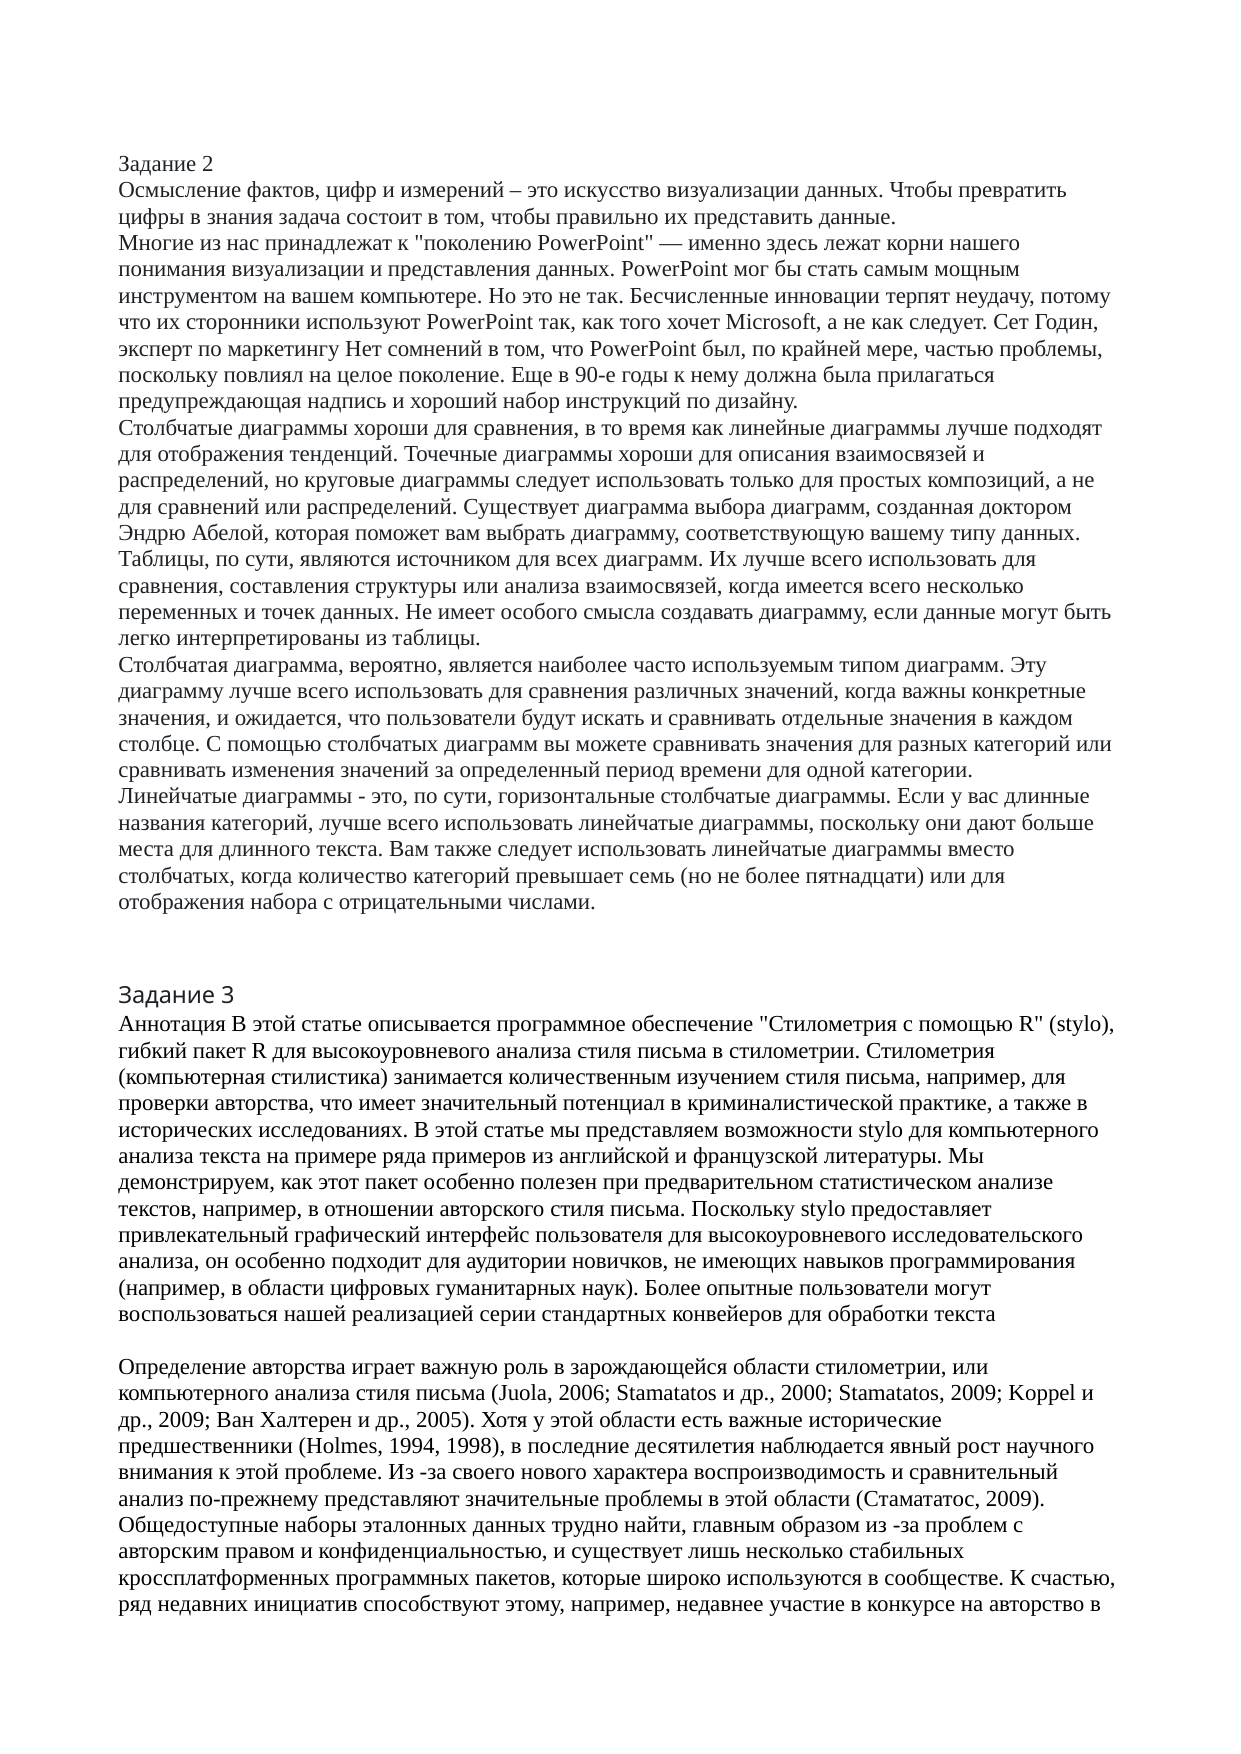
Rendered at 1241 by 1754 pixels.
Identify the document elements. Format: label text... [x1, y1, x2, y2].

text Столбчатая диаграмма, вероятно, является наиболее часто используемым типом диаграмм. Эту диаграмму лучше всего использовать для сравнения различных значений, когда важны конкретные значения, и ожидается, что пользователи будут искать и сравнивать отдельные значения в каждом столбце. С помощью столбчатых диаграмм вы можете сравнивать значения для разных категорий или сравнивать изменения значений за определенный период времени для одной категории. [118, 651, 1122, 783]
text Аннотация В этой статье описывается программное обеспечение "Стилометрия с помощью R" (stylo), гибкий пакет R для высокоуровневого анализа стиля письма в стилометрии. Стилометрия (компьютерная стилистика) занимается количественным изучением стиля письма, например, для проверки авторства, что имеет значительный потенциал в криминалистической практике, а также в исторических исследованиях. В этой статье мы представляем возможности stylo для компьютерного анализа текста на примере ряда примеров из английской и французской литературы. Мы демонстрируем, как этот пакет особенно полезен при предварительном статистическом анализе текстов, например, в отношении авторского стиля письма. Поскольку stylo предоставляет привлекательный графический интерфейс пользователя для высокоуровневого исследовательского анализа, он особенно подходит для аудитории новичков, не имеющих навыков программирования (например, в области цифровых гуманитарных наук). Более опытные пользователи могут воспользоваться нашей реализацией серии стандартных конвейеров для обработки текста [118, 1010, 1122, 1327]
text Линейчатые диаграммы - это, по сути, горизонтальные столбчатые диаграммы. Если у вас длинные названия категорий, лучше всего использовать линейчатые диаграммы, поскольку они дают больше места для длинного текста. Вам также следует использовать линейчатые диаграммы вместо столбчатых, когда количество категорий превышает семь (но не более пятнадцати) или для отображения набора с отрицательными числами. [118, 783, 1122, 914]
text Определение авторства играет важную роль в зарождающейся области стилометрии, или компьютерного анализа стиля письма (Juola, 2006; Stamatatos и др., 2000; Stamatatos, 2009; Koppel и др., 2009; Ван Халтерен и др., 2005). Хотя у этой области есть важные исторические предшественники (Holmes, 1994, 1998), в последние десятилетия наблюдается явный рост научного внимания к этой проблеме. Из -за своего нового характера воспроизводимость и сравнительный анализ по-прежнему представляют значительные проблемы в этой области (Стамататос, 2009). Общедоступные наборы эталонных данных трудно найти, главным образом из -за проблем с авторским правом и конфиденциальностью, и существует лишь несколько стабильных кроссплатформенных программных пакетов, которые широко используются в сообществе. К счастью, ряд недавних инициатив способствуют этому, например, недавнее участие в конкурсе на авторство в [118, 1353, 1122, 1616]
text Столбчатые диаграммы хороши для сравнения, в то время как линейные диаграммы лучше подходят для отображения тенденций. Точечные диаграммы хороши для описания взаимосвязей и распределений, но круговые диаграммы следует использовать только для простых композиций, а не для сравнений или распределений. Существует диаграмма выбора диаграмм, созданная доктором Эндрю Абелой, которая поможет вам выбрать диаграмму, соответствующую вашему типу данных. [118, 414, 1122, 545]
text Задание 3 [118, 978, 1122, 1010]
text Многие из нас принадлежат к "поколению PowerPoint" — именно здесь лежат корни нашего понимания визуализации и представления данных. PowerPoint мог бы стать самым мощным инструментом на вашем компьютере. Но это не так. Бесчисленные инновации терпят неудачу, потому что их сторонники используют PowerPoint так, как того хочет Microsoft, а не как следует. Сет Годин, эксперт по маркетингу Нет сомнений в том, что PowerPoint был, по крайней мере, частью проблемы, поскольку повлиял на целое поколение. Еще в 90-е годы к нему должна была прилагаться предупреждающая надпись и хороший набор инструкций по дизайну. [118, 229, 1122, 414]
text Таблицы, по сути, являются источником для всех диаграмм. Их лучше всего использовать для сравнения, составления структуры или анализа взаимосвязей, когда имеется всего несколько переменных и точек данных. Не имеет особого смысла создавать диаграмму, если данные могут быть легко интерпретированы из таблицы. [118, 545, 1122, 651]
text Задание 2 [118, 150, 1122, 176]
text Осмысление фактов, цифр и измерений – это искусство визуализации данных. Чтобы превратить цифры в знания задача состоит в том, чтобы правильно их представить данные. [118, 176, 1122, 229]
